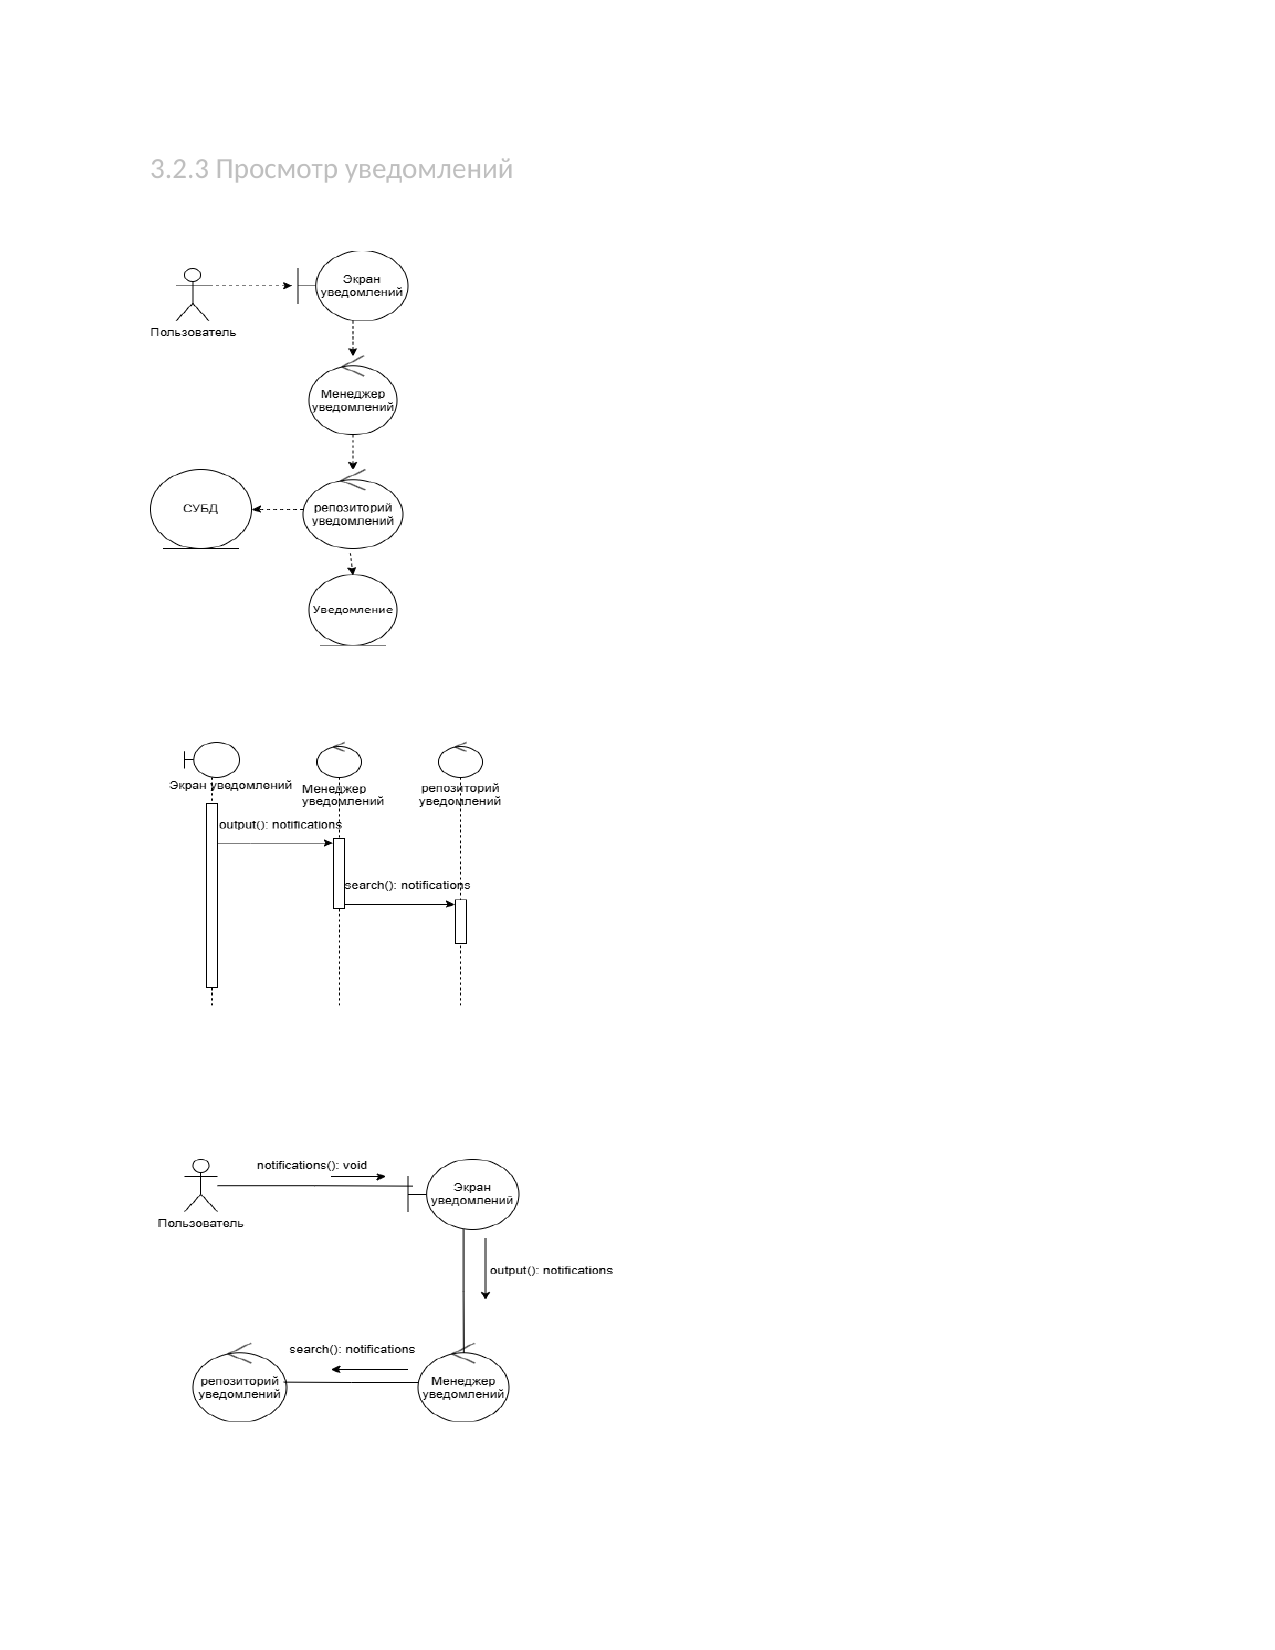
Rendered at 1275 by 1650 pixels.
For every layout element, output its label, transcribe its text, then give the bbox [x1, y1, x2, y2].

subtitle 3.2.3 Просмотр уведомлений [150, 150, 1125, 186]
